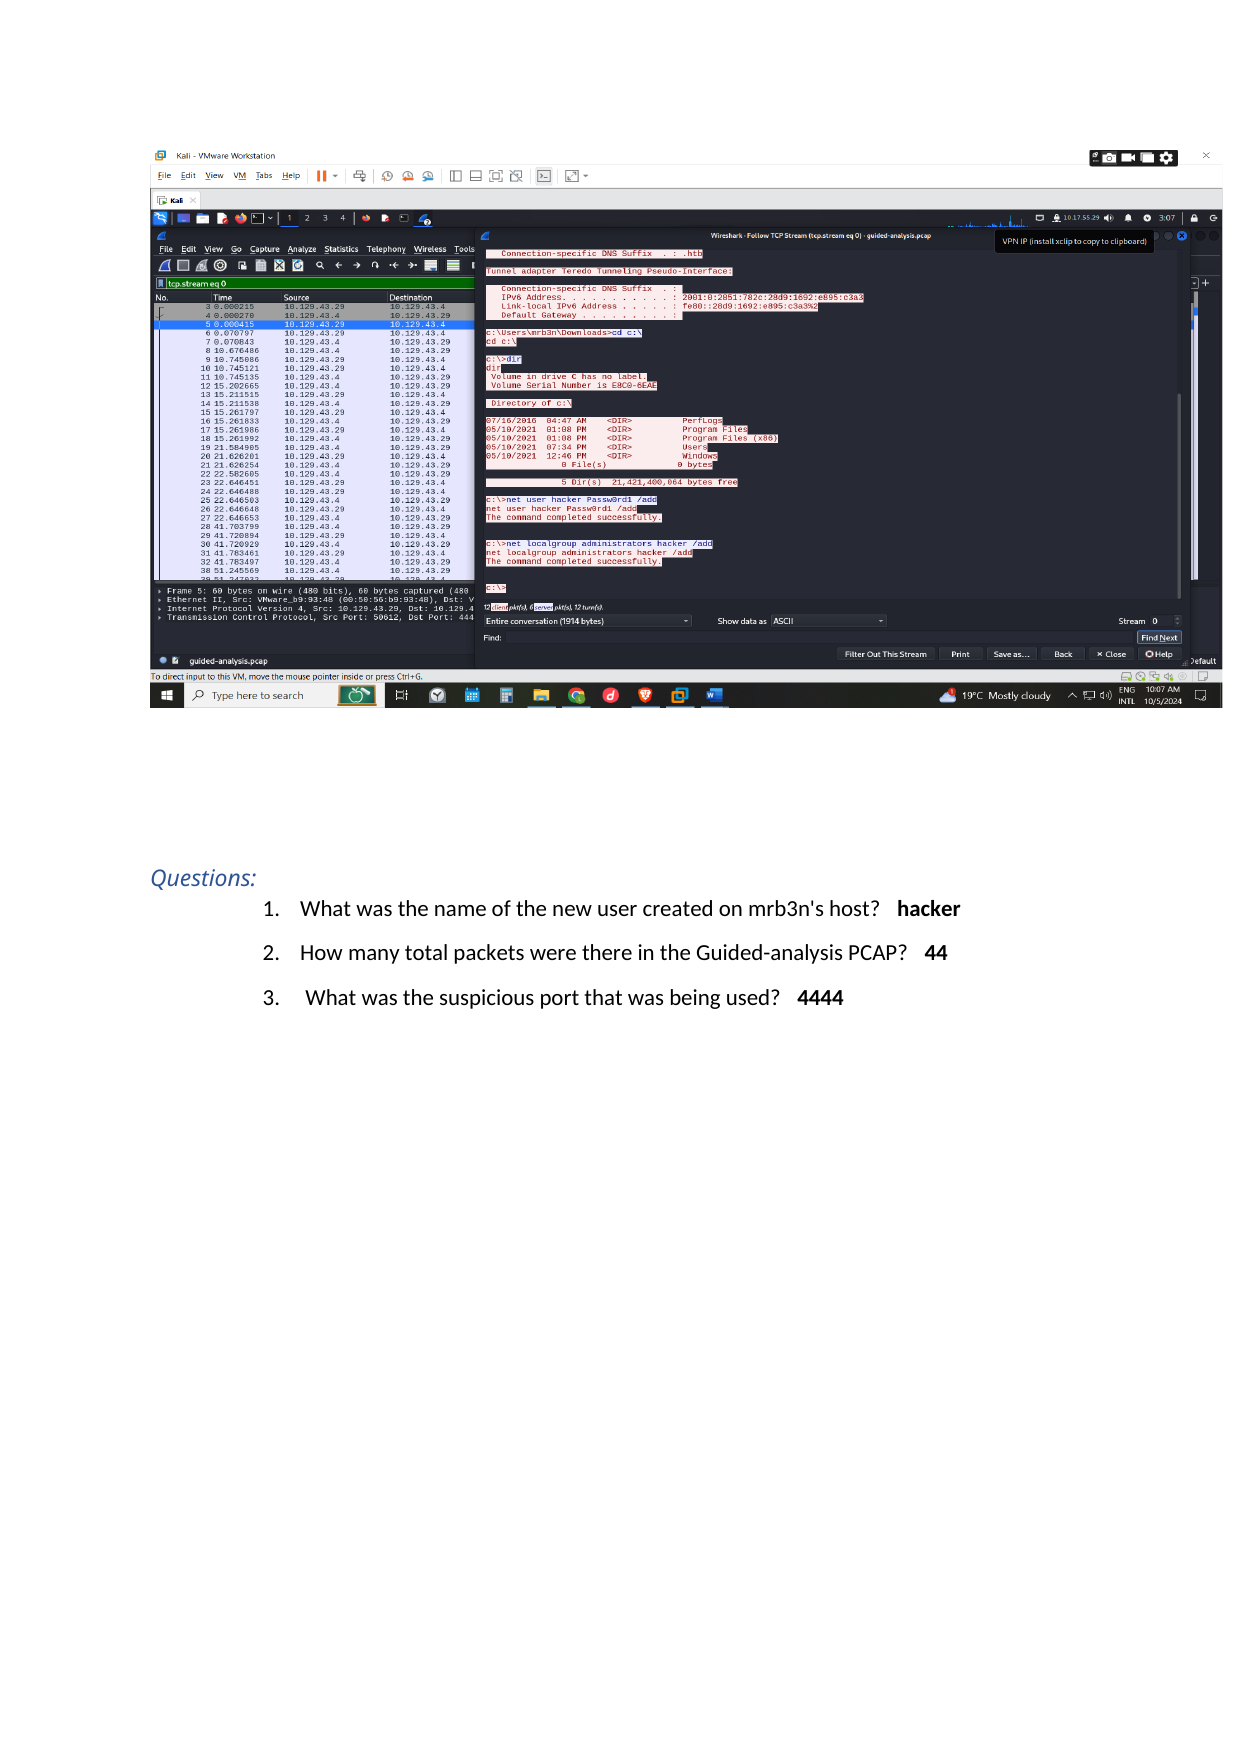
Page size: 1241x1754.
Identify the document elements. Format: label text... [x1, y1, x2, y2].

list What was the suspicious port that was being used? 4444 [262, 983, 1090, 1011]
list What was the name of the new user created on mrb3n's host? hacker [262, 894, 1090, 922]
list How many total packets were there in the Guided-analysis PCAP? 44 [262, 938, 1090, 966]
subtitle Questions: [150, 862, 1090, 894]
